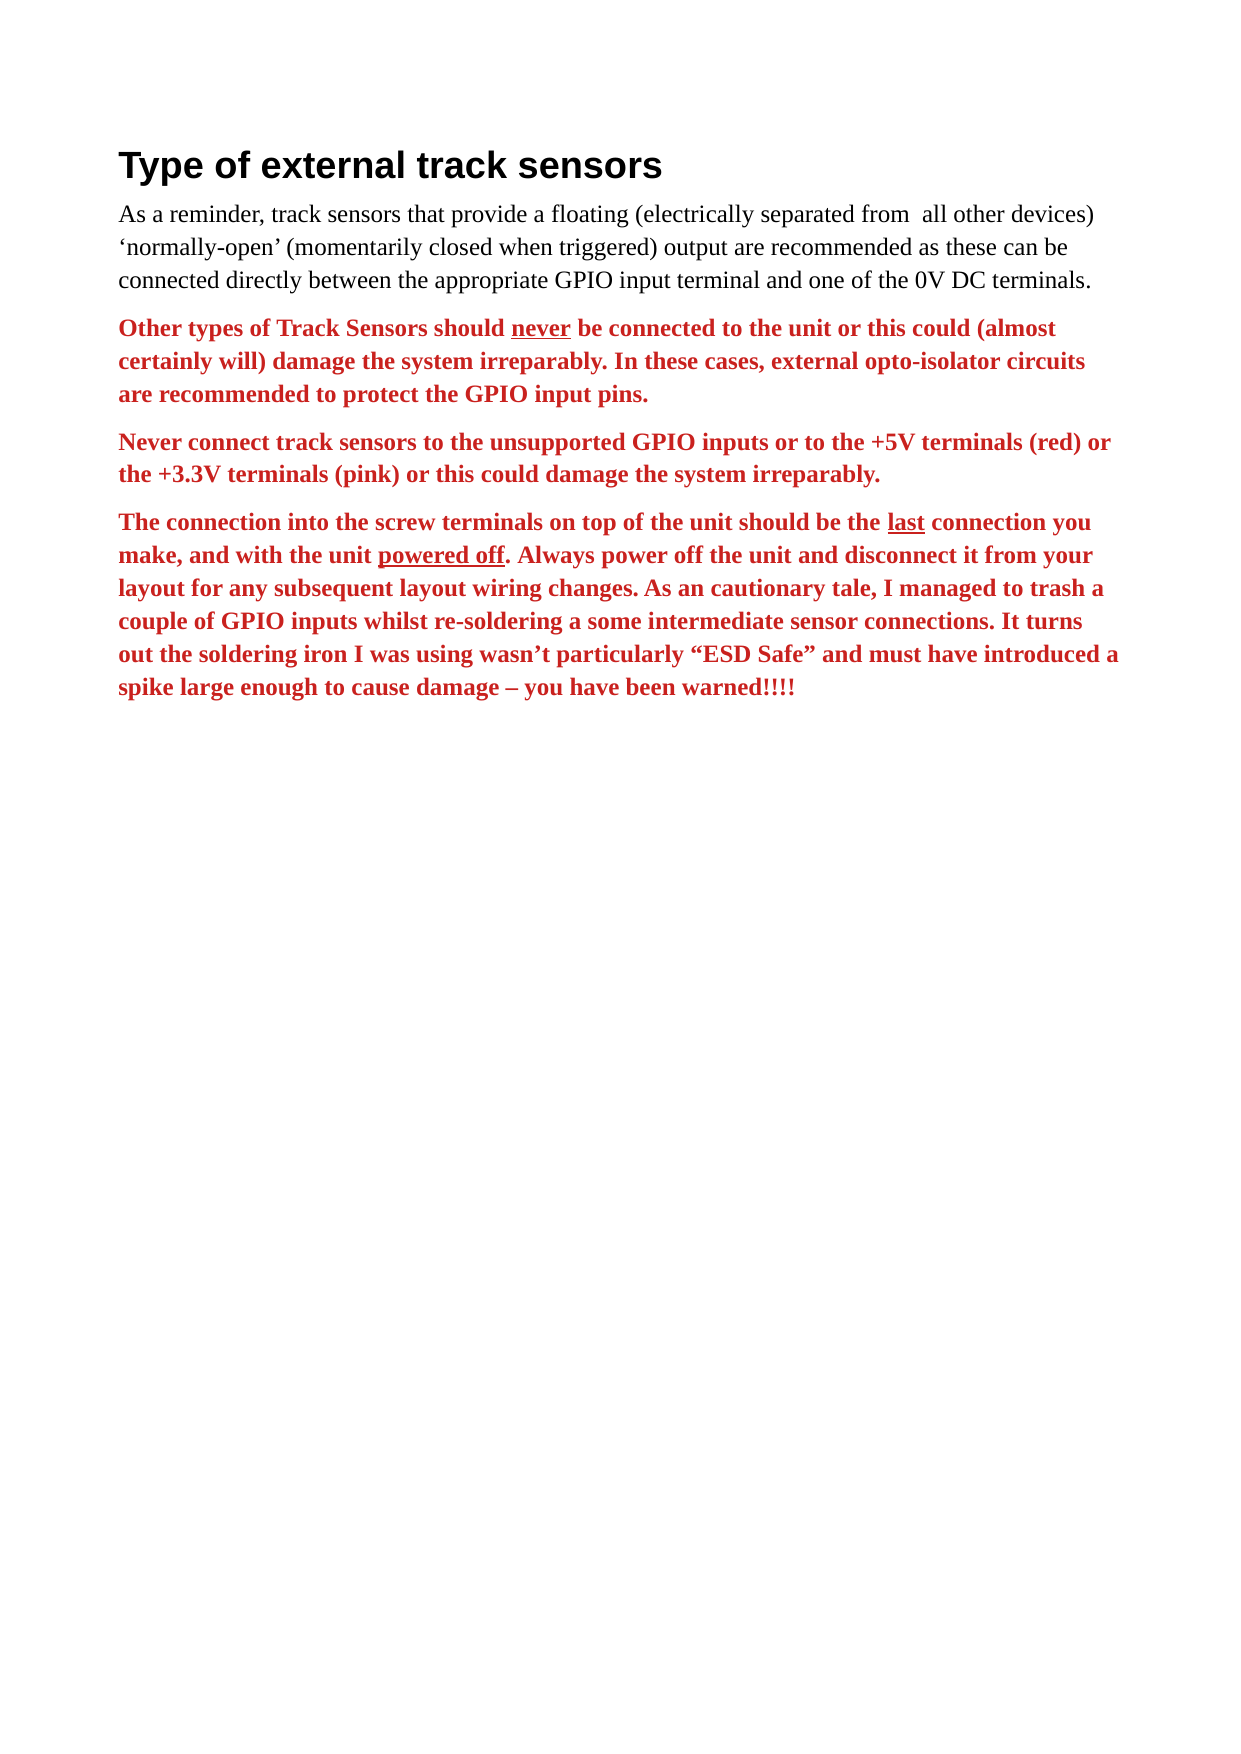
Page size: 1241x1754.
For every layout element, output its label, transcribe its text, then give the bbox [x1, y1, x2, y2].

text Other types of Track Sensors should never be connected to the unit or this could (almost certainly will) damage the system irreparably. In these cases, external opto-isolator circuits are recommended to protect the GPIO input pins. [118, 313, 1122, 408]
text Never connect track sensors to the unsupported GPIO inputs or to the +5V terminals (red) or the +3.3V terminals (pink) or this could damage the system irreparably. [118, 427, 1122, 488]
text The connection into the screw terminals on top of the unit should be the last connection you make, and with the unit powered off. Always power off the unit and disconnect it from your layout for any subsequent layout wiring changes. As an cautionary tale, I managed to trash a couple of GPIO inputs whilst re-soldering a some intermediate sensor connections. It turns out the soldering iron I was using wasn’t particularly “ESD Safe” and must have introduced a spike large enough to cause damage – you have been warned!!!! [118, 507, 1122, 701]
text As a reminder, track sensors that provide a floating (electrically separated from all other devices) ‘normally-open’ (momentarily closed when triggered) output are recommended as these can be connected directly between the appropriate GPIO input terminal and one of the 0V DC terminals. [118, 199, 1122, 294]
subtitle Type of external track sensors [118, 143, 1122, 187]
